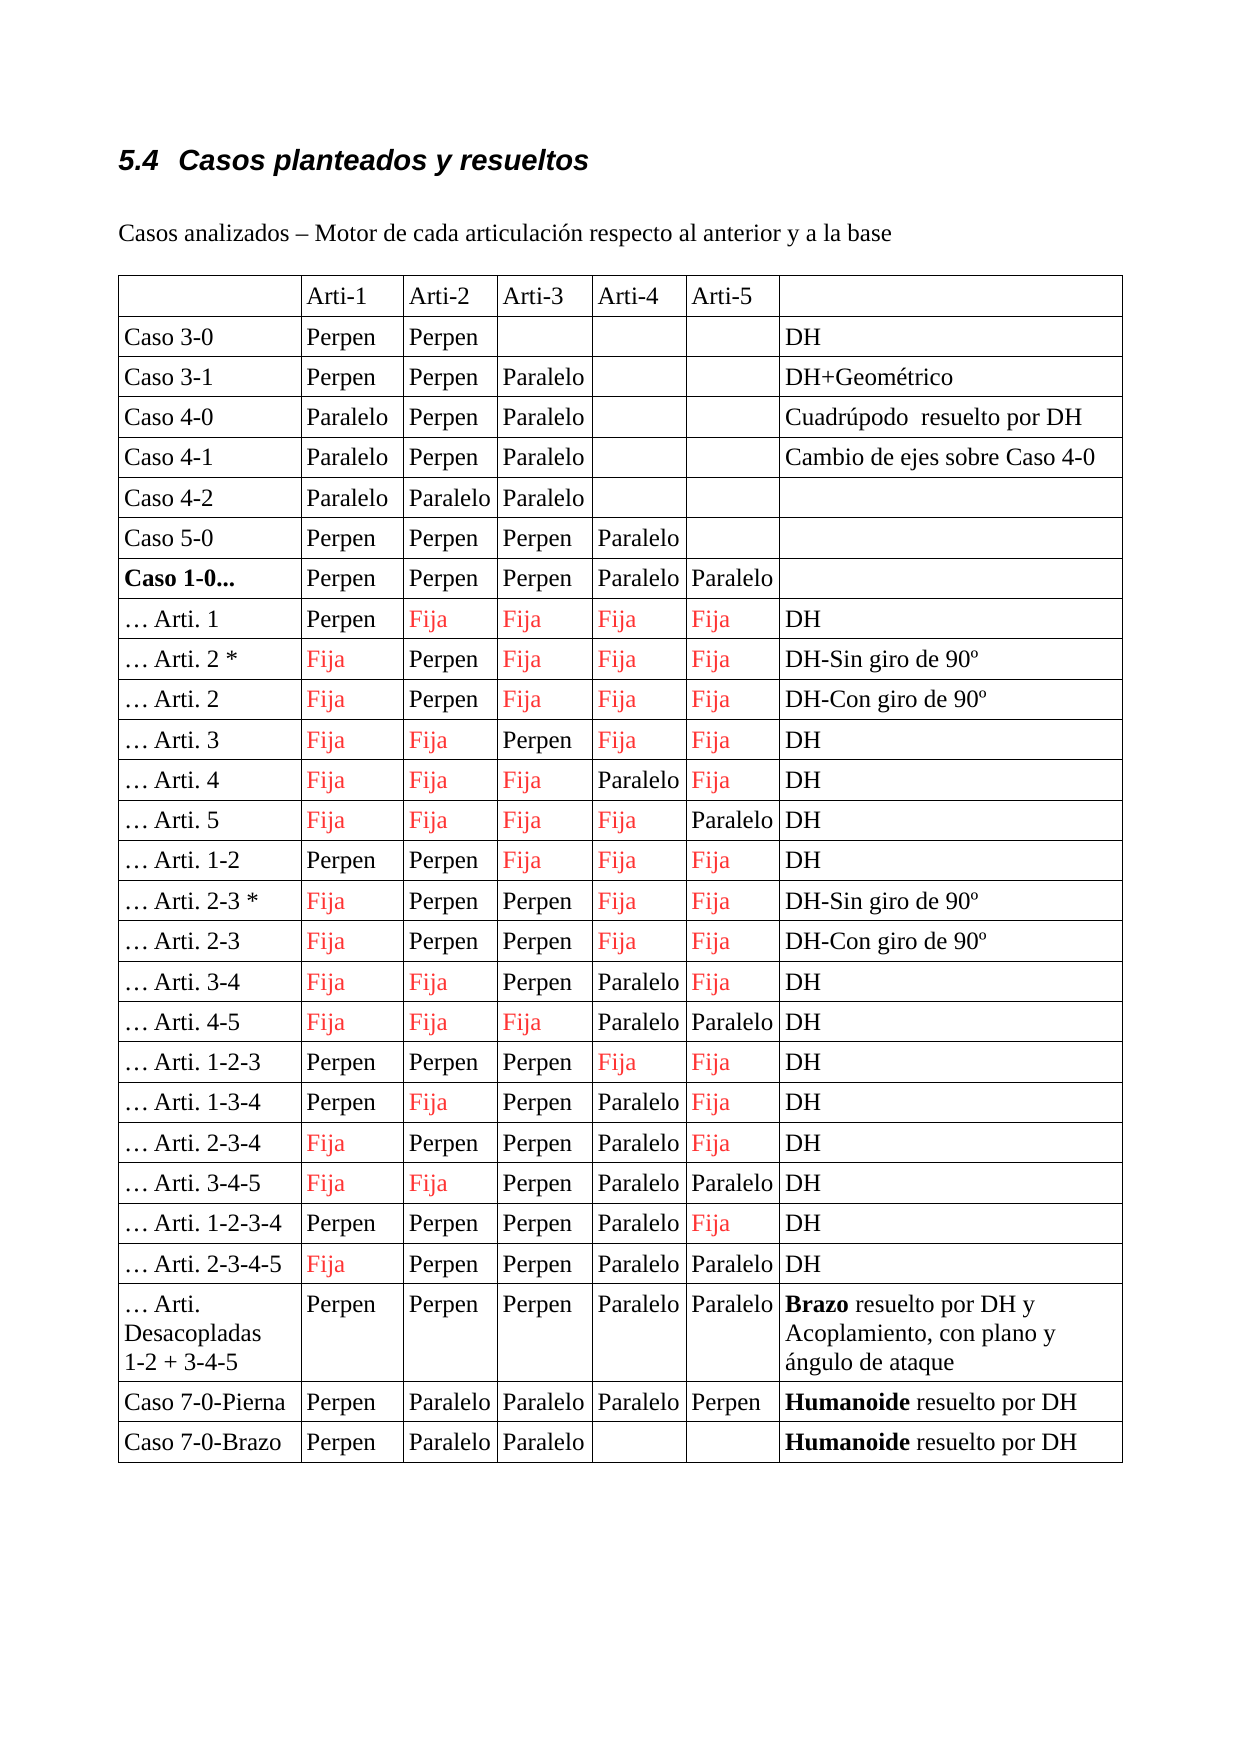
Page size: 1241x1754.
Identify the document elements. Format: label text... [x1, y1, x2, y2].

table_cell … Arti. 2-3 * [119, 881, 301, 920]
table_cell Paralelo [498, 397, 592, 437]
table_cell Fija [593, 720, 686, 759]
table_cell Caso 4-1 [119, 438, 301, 477]
table_cell Perpen [498, 720, 592, 759]
table_cell Perpen [302, 1422, 403, 1462]
table_cell Fija [302, 801, 403, 840]
table_cell [593, 317, 686, 356]
table_cell Fija [404, 1083, 497, 1122]
table_cell Perpen [404, 438, 497, 477]
table_cell … Arti. 2-3-4-5 [119, 1244, 301, 1283]
table_cell DH-Con giro de 90º [780, 680, 1122, 719]
table_cell Fija [498, 841, 592, 880]
table_cell DH [780, 962, 1122, 1001]
table_cell Fija [498, 1002, 592, 1041]
table_cell Fija [687, 962, 779, 1001]
table_cell Caso 1-0... [119, 559, 301, 598]
table_cell Perpen [302, 599, 403, 638]
table_cell … Arti. 1-3-4 [119, 1083, 301, 1122]
table_cell Perpen [404, 1204, 497, 1243]
table_cell Fija [404, 801, 497, 840]
table_cell Perpen [404, 680, 497, 719]
table_cell Fija [302, 760, 403, 799]
table_cell Cambio de ejes sobre Caso 4-0 [780, 438, 1122, 477]
table_cell Paralelo [498, 1382, 592, 1421]
table_cell Perpen [498, 1123, 592, 1162]
table_cell [780, 478, 1122, 517]
table_cell [687, 518, 779, 558]
table_cell Perpen [302, 841, 403, 880]
table_cell Perpen [498, 518, 592, 558]
table_cell Fija [302, 921, 403, 961]
table_cell Fija [687, 720, 779, 759]
table_cell Fija [687, 639, 779, 678]
table_cell Fija [404, 720, 497, 759]
table_cell Paralelo [404, 1422, 497, 1462]
table_cell DH [780, 841, 1122, 880]
table_cell … Arti. 5 [119, 801, 301, 840]
table_cell Fija [593, 881, 686, 920]
table_cell Fija [404, 599, 497, 638]
table_cell Caso 3-0 [119, 317, 301, 356]
table_cell [780, 559, 1122, 598]
table_cell [780, 518, 1122, 558]
table_cell Caso 5-0 [119, 518, 301, 558]
table_cell Fija [593, 801, 686, 840]
table_cell Paralelo [593, 1002, 686, 1041]
table_cell Paralelo [593, 1244, 686, 1283]
table_cell [498, 317, 592, 356]
table_cell … Arti. 1-2-3-4 [119, 1204, 301, 1243]
table_header Arti-1 [302, 276, 403, 316]
table_cell Perpen [302, 1042, 403, 1082]
table_cell Paralelo [687, 801, 779, 840]
table_cell DH [780, 1002, 1122, 1041]
table_cell Fija [498, 680, 592, 719]
table_cell Fija [593, 1042, 686, 1082]
table_cell Perpen [498, 559, 592, 598]
table_cell Fija [302, 639, 403, 678]
table_cell Perpen [302, 518, 403, 558]
table_cell Fija [404, 962, 497, 1001]
table_cell Perpen [498, 1284, 592, 1381]
table_cell Perpen [404, 1042, 497, 1082]
table_cell Fija [404, 1002, 497, 1041]
table_cell DH [780, 760, 1122, 799]
table_cell Caso 4-2 [119, 478, 301, 517]
table_cell Fija [498, 599, 592, 638]
table_cell Perpen [498, 1163, 592, 1203]
table_cell Fija [302, 881, 403, 920]
table_cell Fija [404, 760, 497, 799]
table_cell Paralelo [404, 1382, 497, 1421]
table_cell DH [780, 599, 1122, 638]
table_cell [687, 357, 779, 396]
table_cell Perpen [302, 1083, 403, 1122]
table_cell Perpen [498, 1042, 592, 1082]
table_cell Brazo resuelto por DH y Acoplamiento, con plano y ángulo de ataque [780, 1284, 1122, 1381]
table_cell Fija [404, 1163, 497, 1203]
table_cell Perpen [404, 1284, 497, 1381]
table_cell DH-Sin giro de 90º [780, 639, 1122, 678]
table_cell Caso 3-1 [119, 357, 301, 396]
table_cell DH [780, 317, 1122, 356]
table_cell DH [780, 1163, 1122, 1203]
table_cell Fija [687, 1083, 779, 1122]
table_cell Perpen [404, 639, 497, 678]
table_cell Perpen [687, 1382, 779, 1421]
table_cell Paralelo [593, 1083, 686, 1122]
table_cell Paralelo [593, 518, 686, 558]
table_cell DH [780, 1042, 1122, 1082]
table_cell Humanoide resuelto por DH [780, 1422, 1122, 1462]
table_cell Fija [302, 720, 403, 759]
table_cell Paralelo [498, 478, 592, 517]
table_cell Paralelo [687, 559, 779, 598]
subtitle Casos planteados y resueltos [118, 143, 1122, 177]
table_cell Paralelo [593, 559, 686, 598]
table_cell Paralelo [498, 438, 592, 477]
table_cell Fija [498, 639, 592, 678]
table_cell Paralelo [687, 1244, 779, 1283]
table_cell Fija [687, 881, 779, 920]
table_cell Fija [302, 1002, 403, 1041]
table_cell Fija [593, 841, 686, 880]
table_header Arti-5 [687, 276, 779, 316]
table_cell Paralelo [593, 1123, 686, 1162]
table_cell Fija [687, 1042, 779, 1082]
table_cell Fija [687, 841, 779, 880]
table_cell Perpen [404, 317, 497, 356]
table_cell Paralelo [302, 438, 403, 477]
table_cell … Arti. Desacopladas 1-2 + 3-4-5 [119, 1284, 301, 1381]
table_cell DH [780, 1204, 1122, 1243]
table_header [119, 276, 301, 316]
table_cell Fija [593, 680, 686, 719]
table_cell Paralelo [593, 1284, 686, 1381]
table_header Arti-3 [498, 276, 592, 316]
table_cell Perpen [404, 518, 497, 558]
table_cell Caso 7-0-Pierna [119, 1382, 301, 1421]
table_cell [687, 317, 779, 356]
table_cell Fija [687, 1123, 779, 1162]
table_cell Perpen [498, 881, 592, 920]
table_cell Fija [593, 599, 686, 638]
table_cell Perpen [498, 1083, 592, 1122]
table_cell … Arti. 3 [119, 720, 301, 759]
table_cell Fija [498, 760, 592, 799]
table_cell Fija [593, 639, 686, 678]
table_cell Fija [302, 1123, 403, 1162]
table_cell Humanoide resuelto por DH [780, 1382, 1122, 1421]
table_cell Perpen [498, 1244, 592, 1283]
table_cell … Arti. 2 [119, 680, 301, 719]
table_cell Paralelo [498, 357, 592, 396]
table_cell Perpen [302, 559, 403, 598]
table_header Arti-4 [593, 276, 686, 316]
table_cell … Arti. 3-4-5 [119, 1163, 301, 1203]
table_cell Perpen [302, 317, 403, 356]
table_cell DH [780, 720, 1122, 759]
table_cell Fija [687, 1204, 779, 1243]
table_cell Paralelo [593, 760, 686, 799]
table_cell … Arti. 2-3-4 [119, 1123, 301, 1162]
table_cell Paralelo [593, 1382, 686, 1421]
table_cell Paralelo [302, 397, 403, 437]
table_cell Perpen [404, 1244, 497, 1283]
table_cell Perpen [498, 921, 592, 961]
table_cell Cuadrúpodo resuelto por DH [780, 397, 1122, 437]
table_cell Perpen [498, 1204, 592, 1243]
table_cell Paralelo [687, 1284, 779, 1381]
table_cell … Arti. 4-5 [119, 1002, 301, 1041]
table_cell [687, 397, 779, 437]
table_cell [687, 478, 779, 517]
table_cell Perpen [404, 357, 497, 396]
table_cell DH+Geométrico [780, 357, 1122, 396]
table_cell Perpen [404, 921, 497, 961]
table_cell Perpen [404, 1123, 497, 1162]
table_cell … Arti. 2 * [119, 639, 301, 678]
table_cell Fija [302, 962, 403, 1001]
table_cell Paralelo [593, 962, 686, 1001]
table_cell DH-Sin giro de 90º [780, 881, 1122, 920]
table_cell Paralelo [302, 478, 403, 517]
table_cell Paralelo [404, 478, 497, 517]
table_cell DH [780, 1123, 1122, 1162]
table_cell Fija [302, 1244, 403, 1283]
table_cell DH-Con giro de 90º [780, 921, 1122, 961]
table_cell Perpen [302, 357, 403, 396]
table_cell Paralelo [687, 1163, 779, 1203]
table_cell Fija [687, 760, 779, 799]
table_cell [593, 1422, 686, 1462]
table_cell … Arti. 1-2 [119, 841, 301, 880]
table_cell Paralelo [687, 1002, 779, 1041]
text Casos analizados – Motor de cada articulación respecto al anterior y a la base [118, 218, 1122, 247]
table_cell Perpen [302, 1284, 403, 1381]
table_cell [687, 438, 779, 477]
table_cell Fija [302, 680, 403, 719]
table_cell Paralelo [593, 1163, 686, 1203]
table_cell Perpen [404, 841, 497, 880]
table_header [780, 276, 1122, 316]
table_cell Fija [302, 1163, 403, 1203]
table_cell Fija [687, 921, 779, 961]
table_cell Fija [593, 921, 686, 961]
table_cell Caso 7-0-Brazo [119, 1422, 301, 1462]
table_cell [593, 478, 686, 517]
table_cell Fija [687, 680, 779, 719]
table_cell DH [780, 1244, 1122, 1283]
table_cell Perpen [302, 1204, 403, 1243]
table_cell Fija [498, 801, 592, 840]
table_cell Perpen [404, 881, 497, 920]
table_cell [687, 1422, 779, 1462]
table_cell Paralelo [498, 1422, 592, 1462]
table_cell Perpen [404, 559, 497, 598]
table_header Arti-2 [404, 276, 497, 316]
table_cell Caso 4-0 [119, 397, 301, 437]
table_cell … Arti. 2-3 [119, 921, 301, 961]
table_cell Fija [687, 599, 779, 638]
table_cell DH [780, 1083, 1122, 1122]
table_cell [593, 438, 686, 477]
table_cell Perpen [404, 397, 497, 437]
table_cell [593, 397, 686, 437]
table_cell [593, 357, 686, 396]
table_cell Perpen [498, 962, 592, 1001]
table_cell Paralelo [593, 1204, 686, 1243]
table_cell … Arti. 3-4 [119, 962, 301, 1001]
table_cell Perpen [302, 1382, 403, 1421]
table_cell … Arti. 1-2-3 [119, 1042, 301, 1082]
table_cell … Arti. 4 [119, 760, 301, 799]
table_cell DH [780, 801, 1122, 840]
table_cell … Arti. 1 [119, 599, 301, 638]
